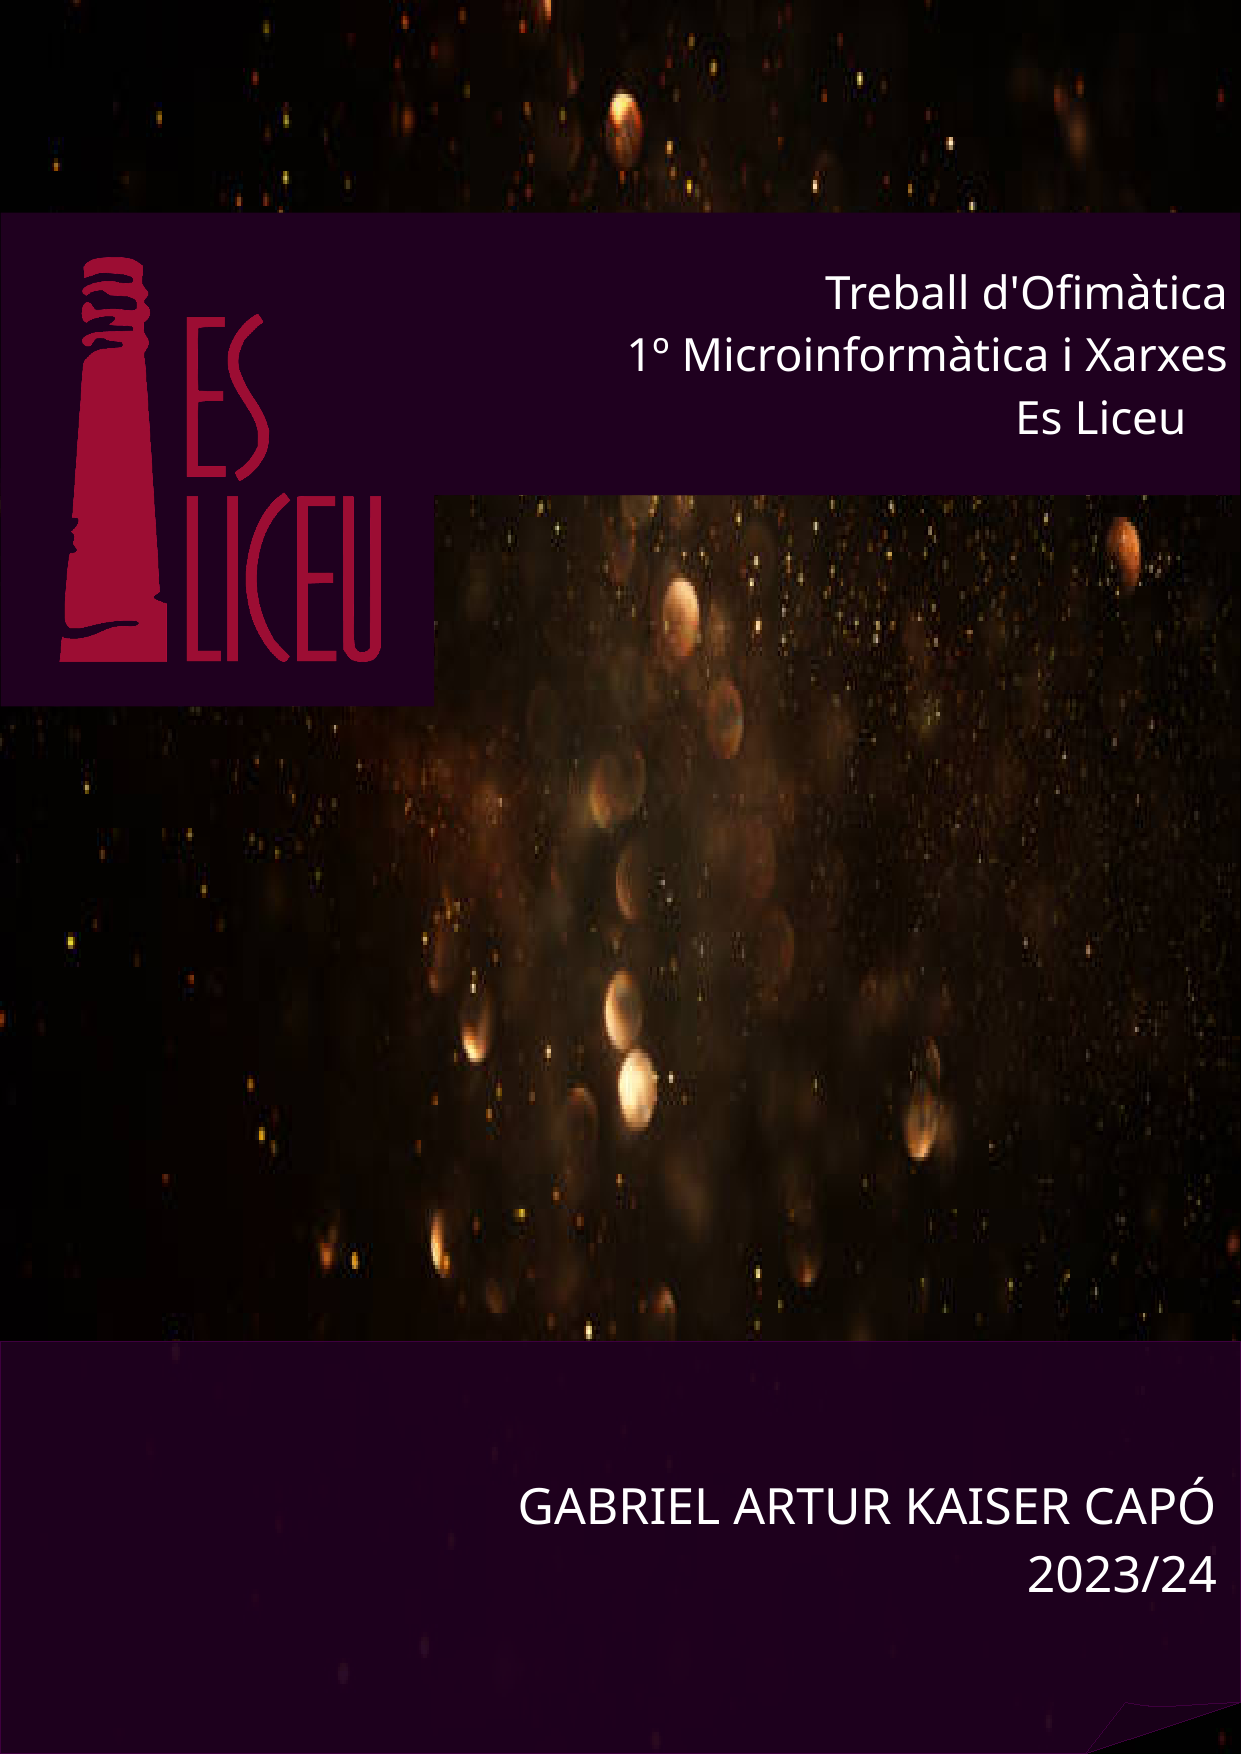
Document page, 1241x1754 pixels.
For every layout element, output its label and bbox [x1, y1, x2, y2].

picture [1088, 1703, 1241, 1754]
picture [0, 496, 1241, 1341]
picture [59, 257, 381, 662]
picture [0, 0, 1241, 212]
